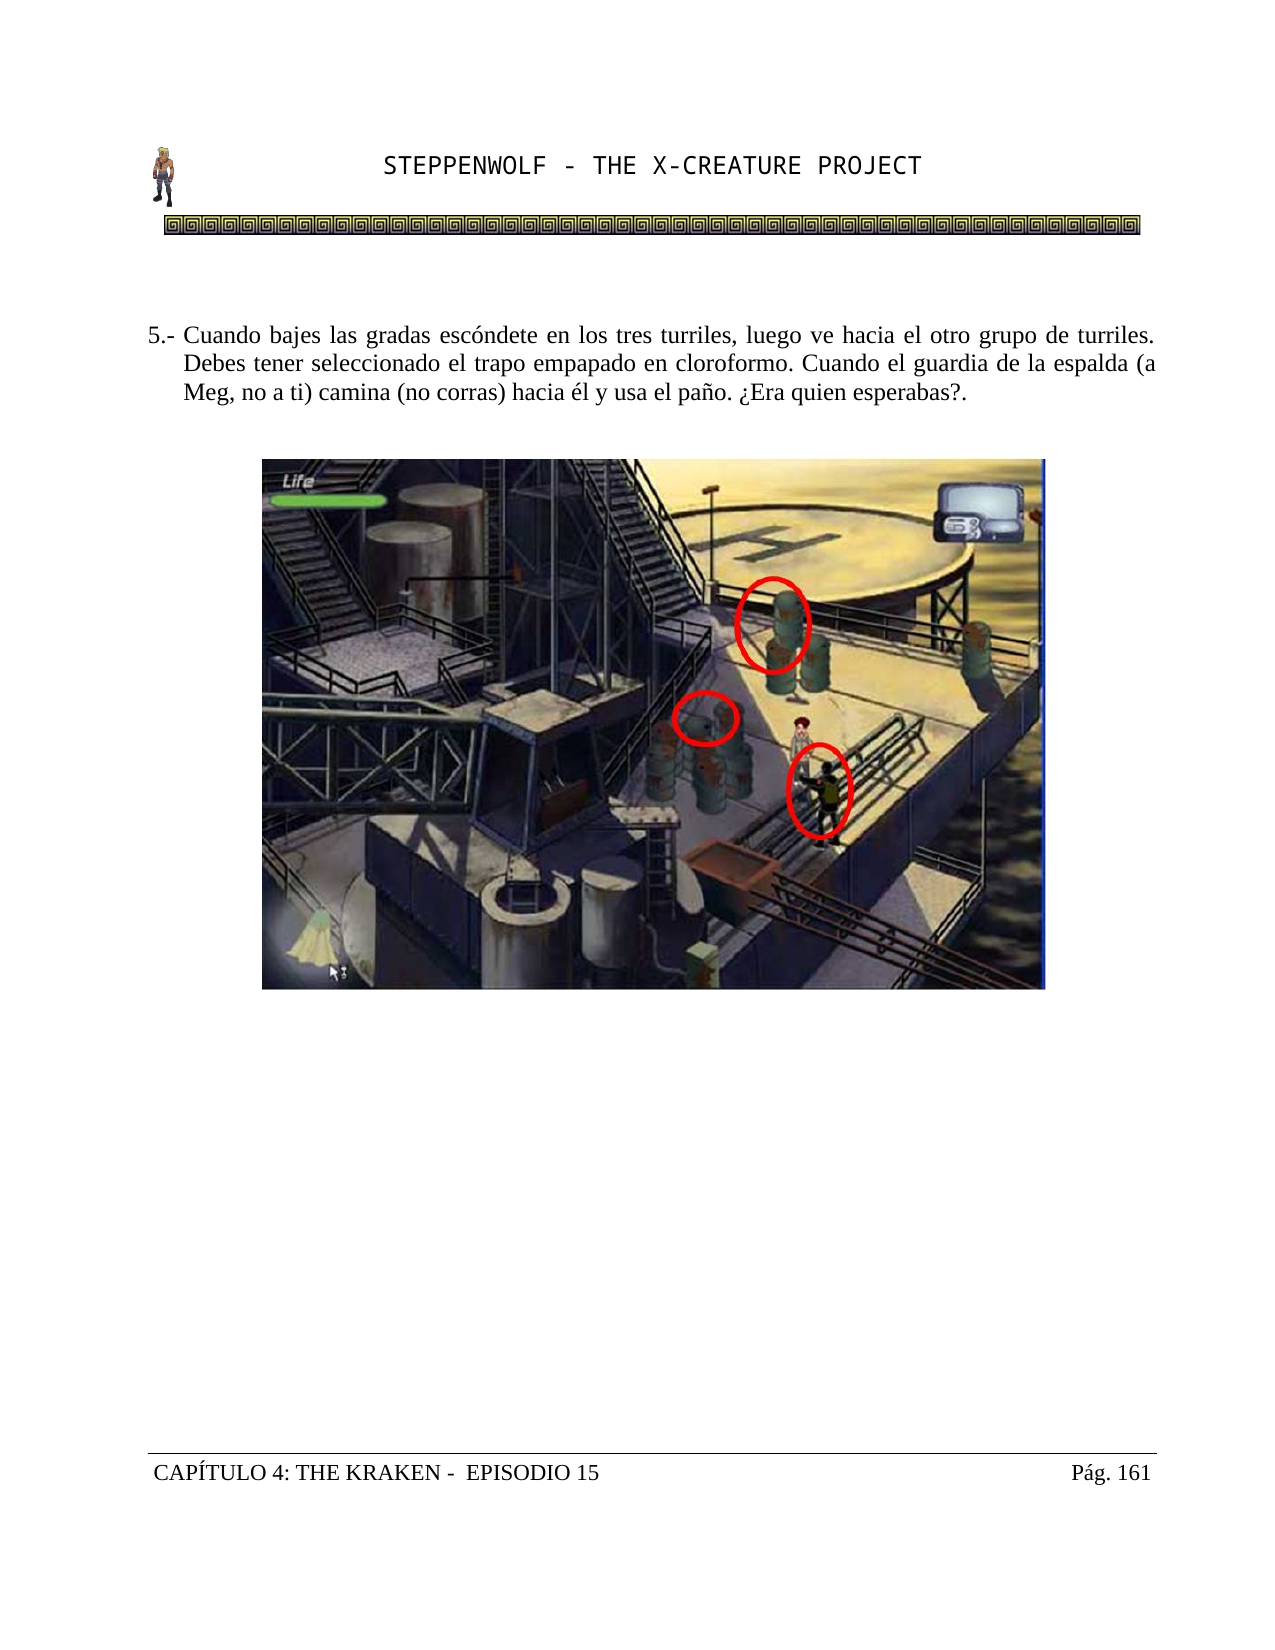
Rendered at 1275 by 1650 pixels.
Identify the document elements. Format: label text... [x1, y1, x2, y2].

picture [261, 458, 1046, 990]
text 5.- Cuando bajes las gradas escóndete en los tres turriles, luego ve hacia el otro grupo de turriles. Debes tener seleccionado el trapo empapado en cloroformo. Cuando el guardia de la espalda (a Meg, no a ti) camina (no corras) hacia él y usa el paño. ¿Era quien esperabas?. [148, 320, 1157, 406]
picture [164, 215, 1141, 235]
picture [147, 147, 181, 207]
